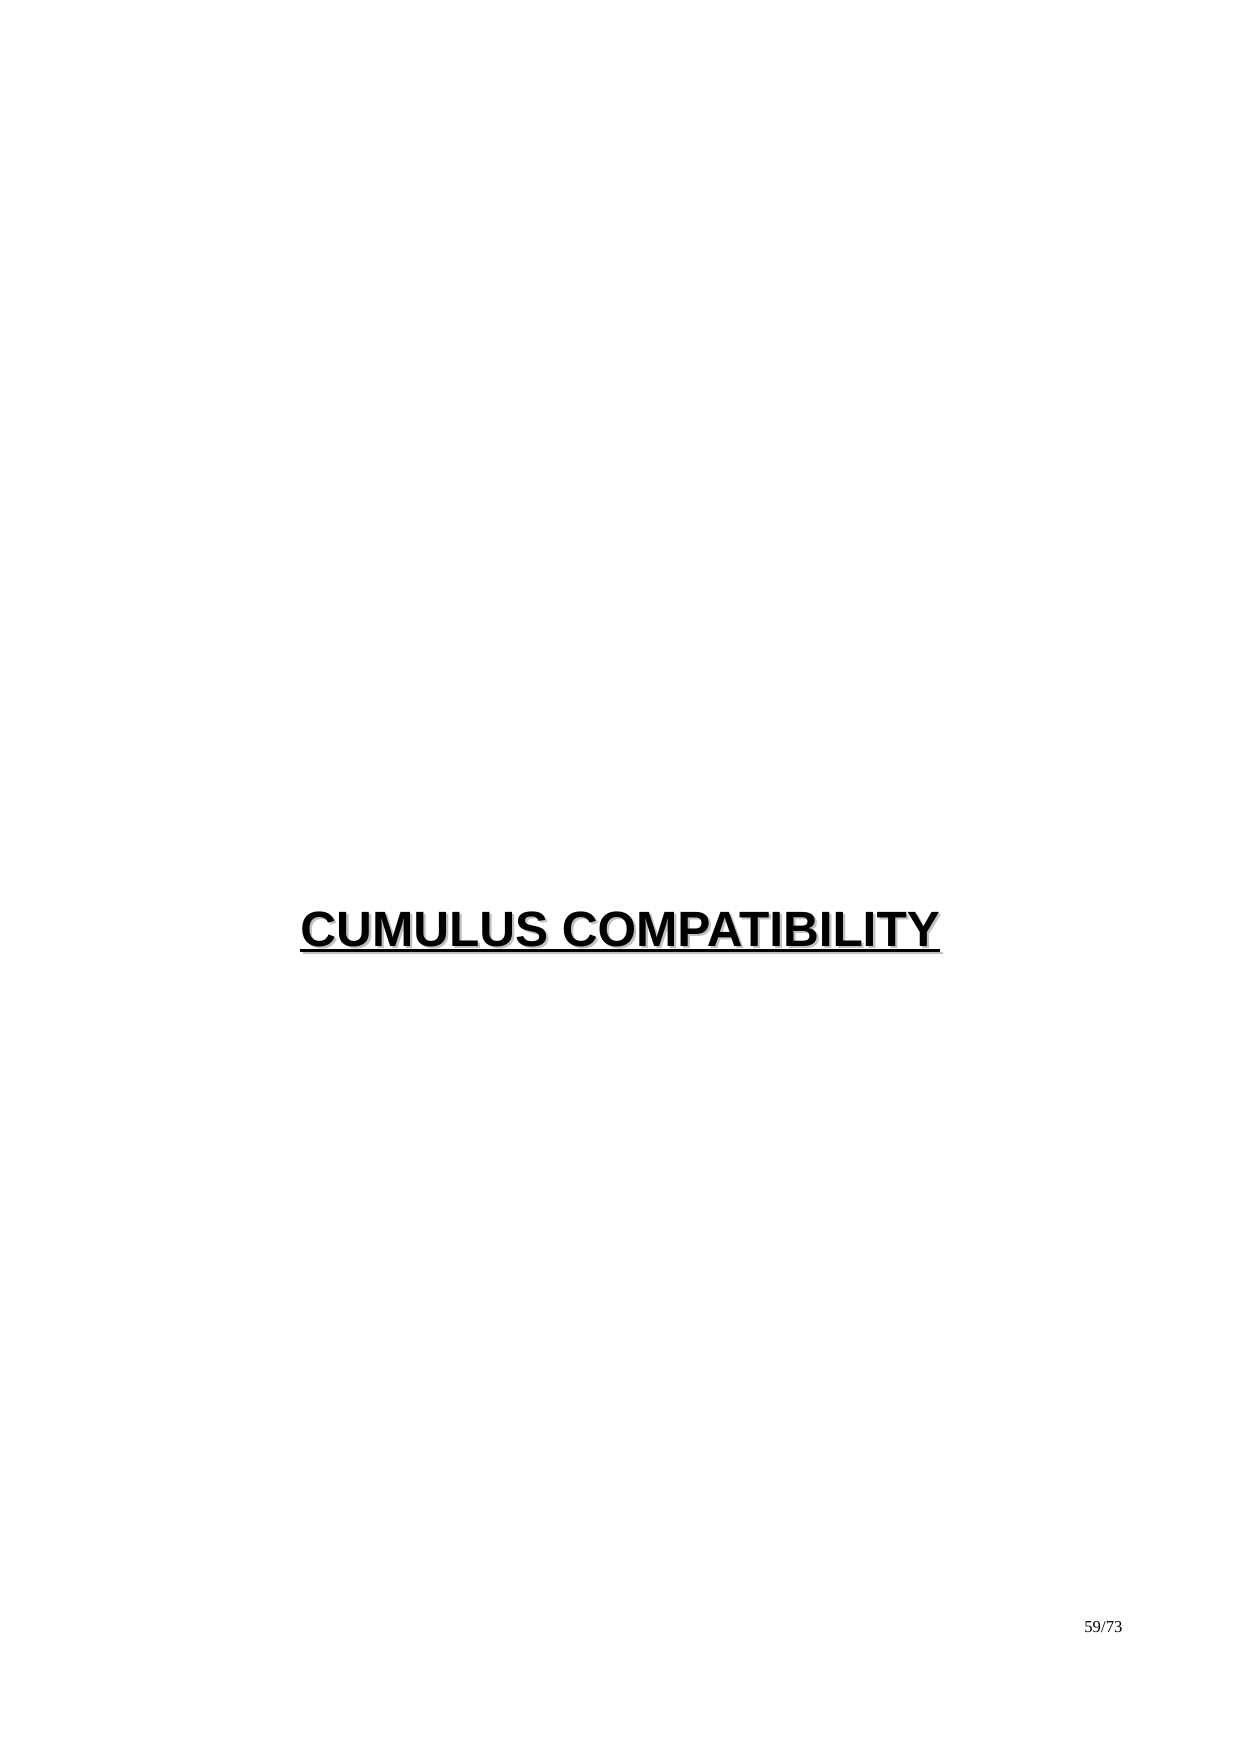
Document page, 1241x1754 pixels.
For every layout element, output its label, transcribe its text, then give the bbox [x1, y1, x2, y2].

subtitle CUMULUS COMPATIBILITY [118, 900, 1122, 957]
